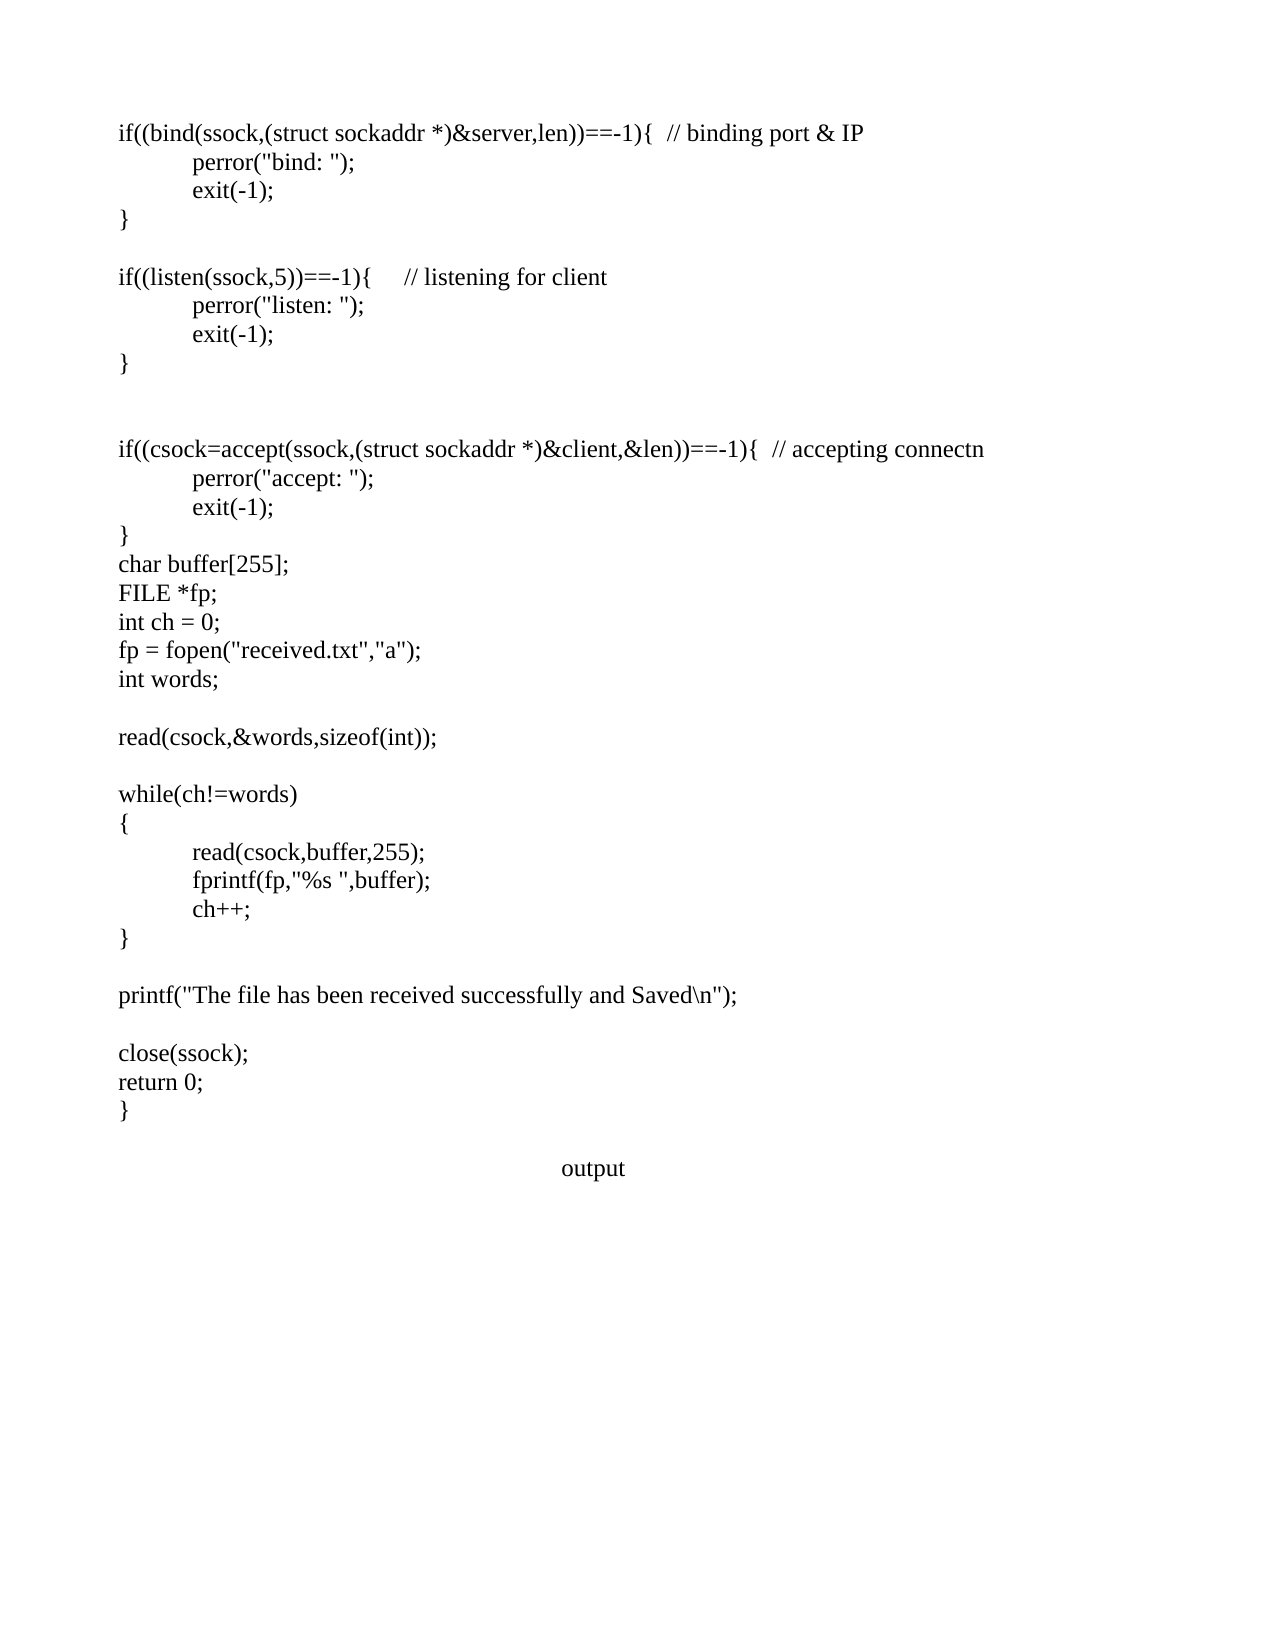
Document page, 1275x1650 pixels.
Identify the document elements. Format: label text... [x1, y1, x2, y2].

text if((bind(ssock,(struct sockaddr *)&server,len))==-1){ // binding port & IP [118, 118, 1157, 147]
text if((csock=accept(ssock,(struct sockaddr *)&client,&len))==-1){ // accepting connectn [118, 434, 1157, 463]
text read(csock,&words,sizeof(int)); [118, 722, 1157, 751]
text FILE *fp; [118, 578, 1157, 607]
text read(csock,buffer,255); [118, 837, 1157, 866]
text int ch = 0; [118, 607, 1157, 636]
text exit(-1); [118, 176, 1157, 204]
text output [118, 1153, 1157, 1182]
text } [118, 204, 1157, 233]
text } [118, 521, 1157, 549]
text perror("listen: "); [118, 291, 1157, 319]
text perror("accept: "); [118, 463, 1157, 492]
text fprintf(fp,"%s ",buffer); [118, 866, 1157, 894]
text perror("bind: "); [118, 147, 1157, 176]
text return 0; [118, 1067, 1157, 1096]
text exit(-1); [118, 319, 1157, 348]
text while(ch!=words) [118, 779, 1157, 808]
text if((listen(ssock,5))==-1){ // listening for client [118, 262, 1157, 291]
text exit(-1); [118, 492, 1157, 521]
text } [118, 923, 1157, 952]
text { [118, 808, 1157, 837]
text } [118, 1096, 1157, 1124]
text ch++; [118, 894, 1157, 923]
text int words; [118, 664, 1157, 693]
text fp = fopen("received.txt","a"); [118, 636, 1157, 664]
text close(ssock); [118, 1038, 1157, 1067]
text char buffer[255]; [118, 549, 1157, 578]
text } [118, 348, 1157, 377]
text printf("The file has been received successfully and Saved\n"); [118, 981, 1157, 1009]
